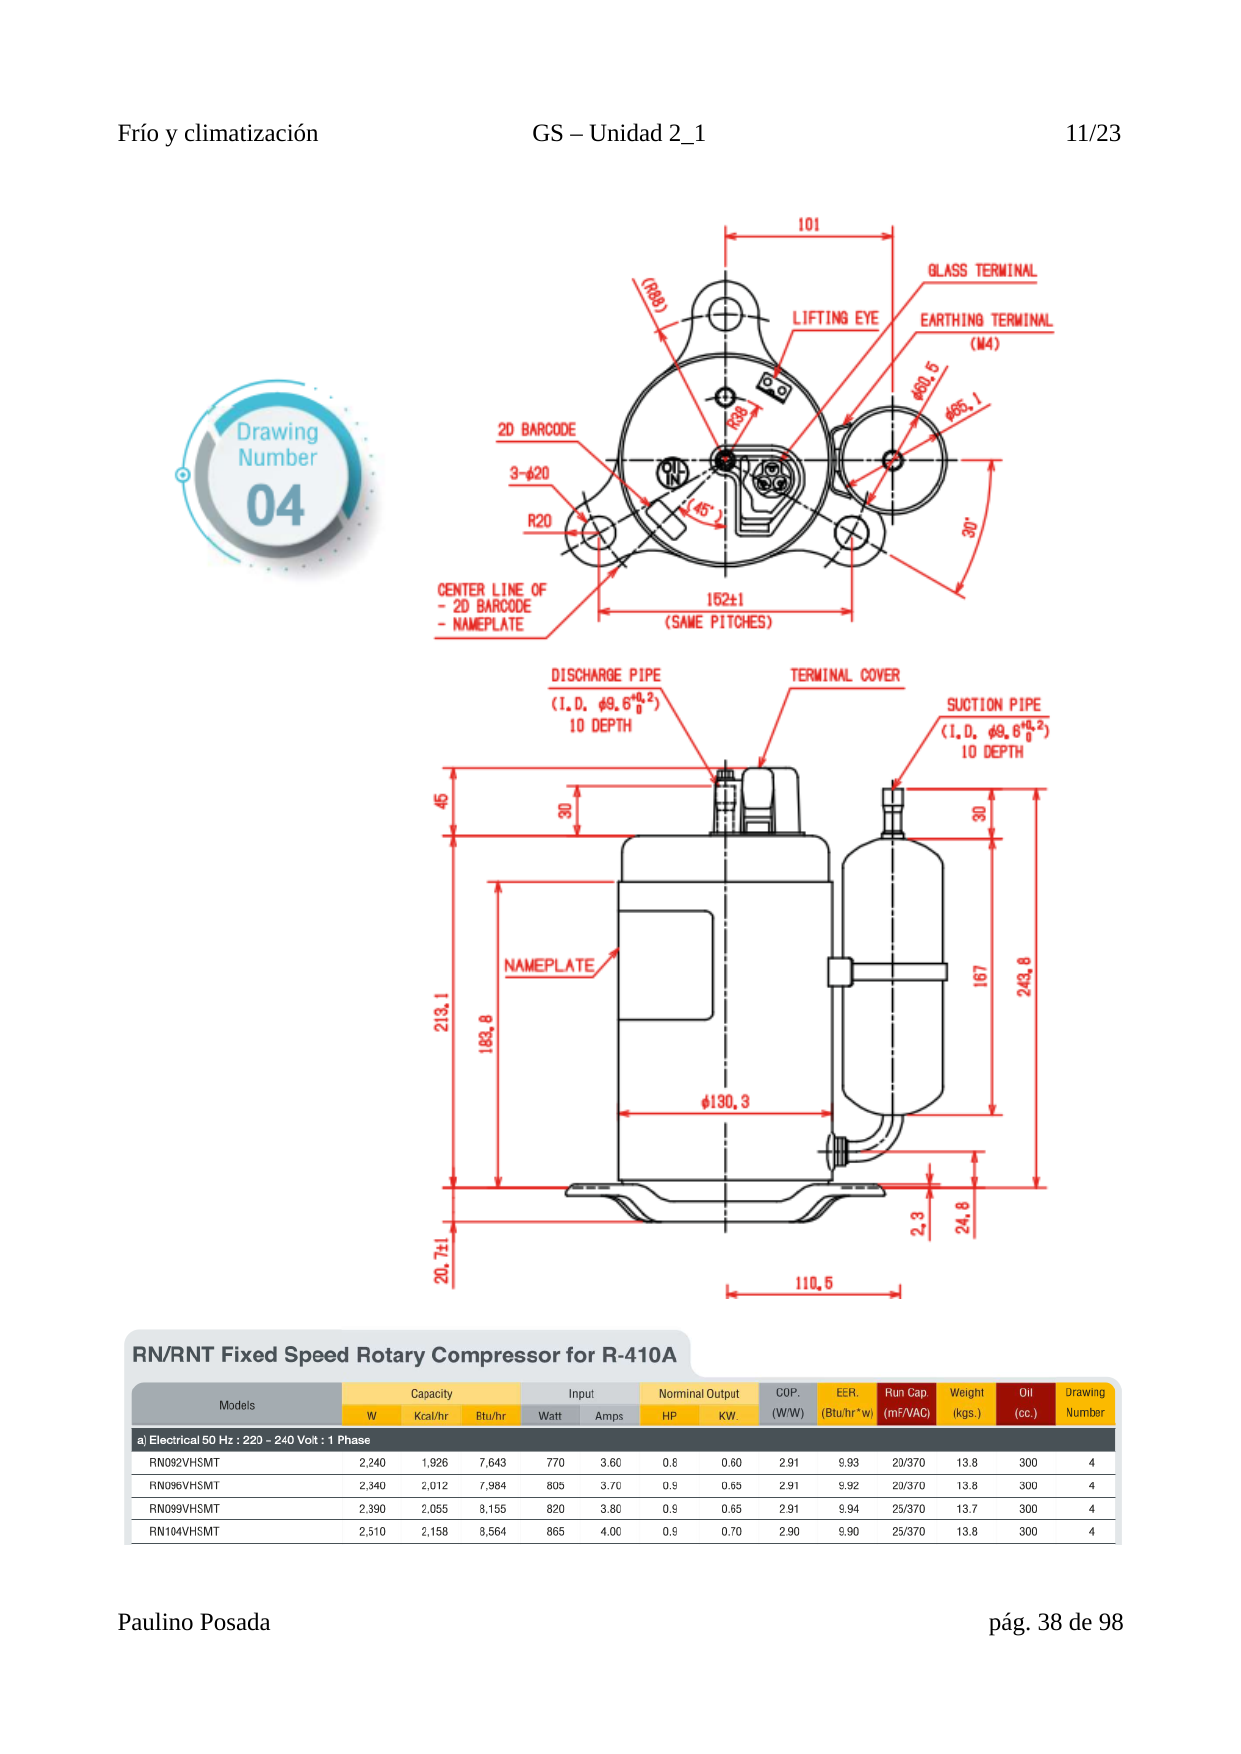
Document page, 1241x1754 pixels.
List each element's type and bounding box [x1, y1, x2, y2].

picture [118, 1326, 1123, 1545]
picture [155, 205, 1086, 1299]
